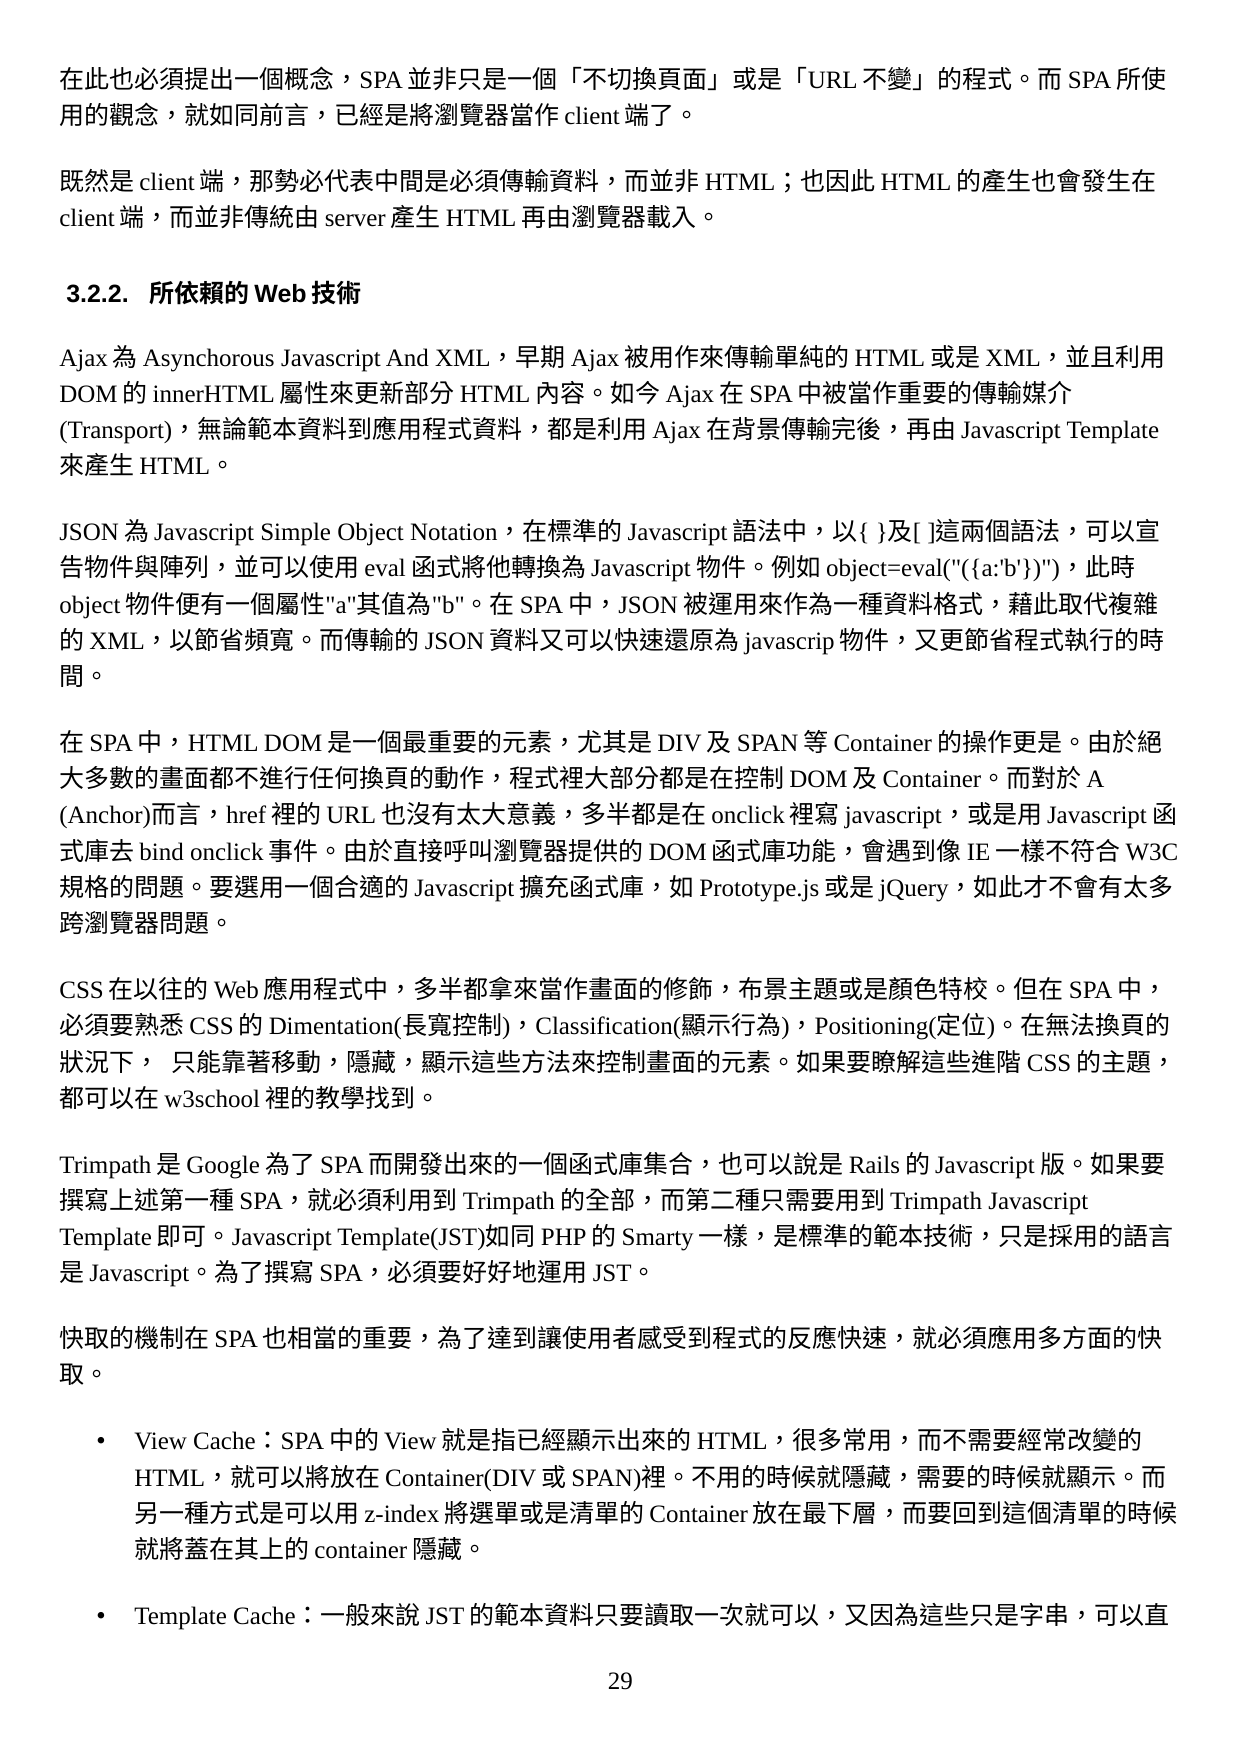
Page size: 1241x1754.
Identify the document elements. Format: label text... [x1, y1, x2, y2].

list View Cache：SPA中的View就是指已經顯示出來的HTML，很多常用，而不需要經常改變的HTML，就可以將放在Container(DIV或SPAN)裡。不用的時候就隱藏，需要的時候就顯示。而另一種方式是可以用z-index將選單或是清單的Container放在最下層，而要回到這個清單的時候就將蓋在其上的container隱藏。 [97, 1421, 1181, 1566]
subtitle 所依賴的Web技術 [59, 273, 1181, 310]
text 快取的機制在SPA也相當的重要，為了達到讓使用者感受到程式的反應快速，就必須應用多方面的快取。 [59, 1319, 1181, 1391]
list Template Cache：一般來說JST的範本資料只要讀取一次就可以，又因為這些只是字串，可以直 [97, 1595, 1181, 1632]
text 既然是client端，那勢必代表中間是必須傳輸資料，而並非HTML；也因此HTML的產生也會發生在client端，而並非傳統由server產生HTML再由瀏覽器載入。 [59, 161, 1181, 234]
text 在SPA中，HTML DOM是一個最重要的元素，尤其是DIV及SPAN等Container的操作更是。由於絕大多數的畫面都不進行任何換頁的動作，程式裡大部分都是在控制DOM及Container。而對於A (Anchor)而言，href裡的URL也沒有太大意義，多半都是在onclick裡寫javascript，或是用Javascript函式庫去bind onclick事件。由於直接呼叫瀏覽器提供的DOM函式庫功能，會遇到像IE一樣不符合W3C規格的問題。要選用一個合適的Javascript擴充函式庫，如Prototype.js或是jQuery，如此才不會有太多跨瀏覽器問題。 [59, 722, 1181, 940]
text 在此也必須提出一個概念，SPA並非只是一個「不切換頁面」或是「URL不變」的程式。而SPA所使用的觀念，就如同前言，已經是將瀏覽器當作client端了。 [59, 59, 1181, 132]
text JSON為Javascript Simple Object Notation，在標準的Javascript語法中，以{ }及[ ]這兩個語法，可以宣告物件與陣列，並可以使用eval函式將他轉換為Javascript物件。例如object=eval("({a:'b'})")，此時object物件便有一個屬性"a"其值為"b"。在SPA中，JSON被運用來作為一種資料格式，藉此取代複雜的XML，以節省頻寬。而傳輸的JSON資料又可以快速還原為javascrip物件，又更節省程式執行的時間。 [59, 512, 1181, 693]
text Trimpath是Google為了SPA而開發出來的一個函式庫集合，也可以說是Rails的Javascript版。如果要撰寫上述第一種SPA，就必須利用到Trimpath的全部，而第二種只需要用到Trimpath Javascript Template即可。Javascript Template(JST)如同PHP的Smarty一樣，是標準的範本技術，只是採用的語言是Javascript。為了撰寫SPA，必須要好好地運用JST。 [59, 1144, 1181, 1289]
text Ajax為Asynchorous Javascript And XML，早期Ajax被用作來傳輸單純的HTML或是XML，並且利用DOM的innerHTML屬性來更新部分HTML內容。如今Ajax在SPA中被當作重要的傳輸媒介(Transport)，無論範本資料到應用程式資料，都是利用Ajax在背景傳輸完後，再由Javascript Template來產生HTML。 [59, 337, 1181, 482]
text CSS在以往的Web應用程式中，多半都拿來當作畫面的修飾，布景主題或是顏色特校。但在SPA中，必須要熟悉CSS的Dimentation(長寬控制)，Classification(顯示行為)，Positioning(定位)。在無法換頁的狀況下， 只能靠著移動，隱藏，顯示這些方法來控制畫面的元素。如果要瞭解這些進階CSS的主題，都可以在w3school裡的教學找到。 [59, 969, 1181, 1114]
